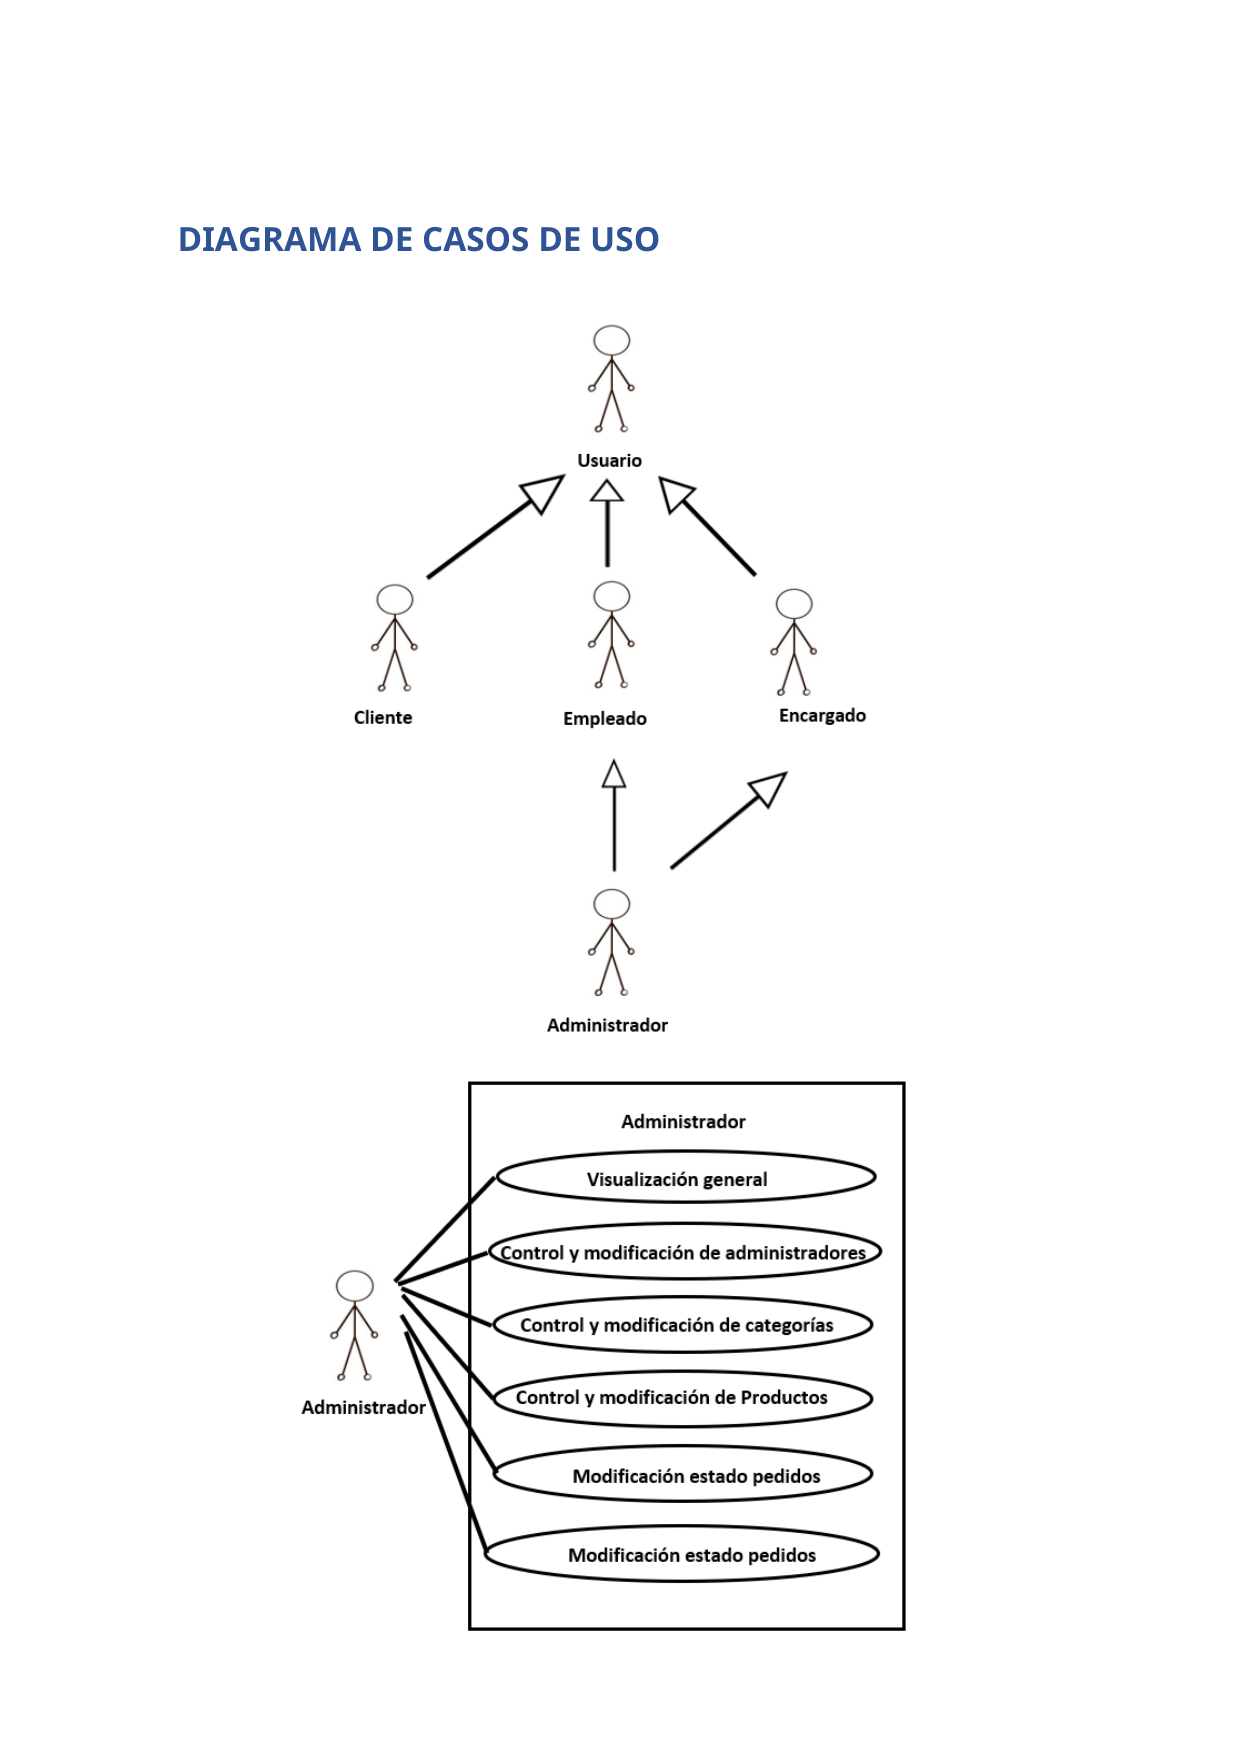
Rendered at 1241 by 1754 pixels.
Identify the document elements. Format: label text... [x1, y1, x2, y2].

subtitle DIAGRAMA DE CASOS DE USO [177, 216, 1063, 262]
